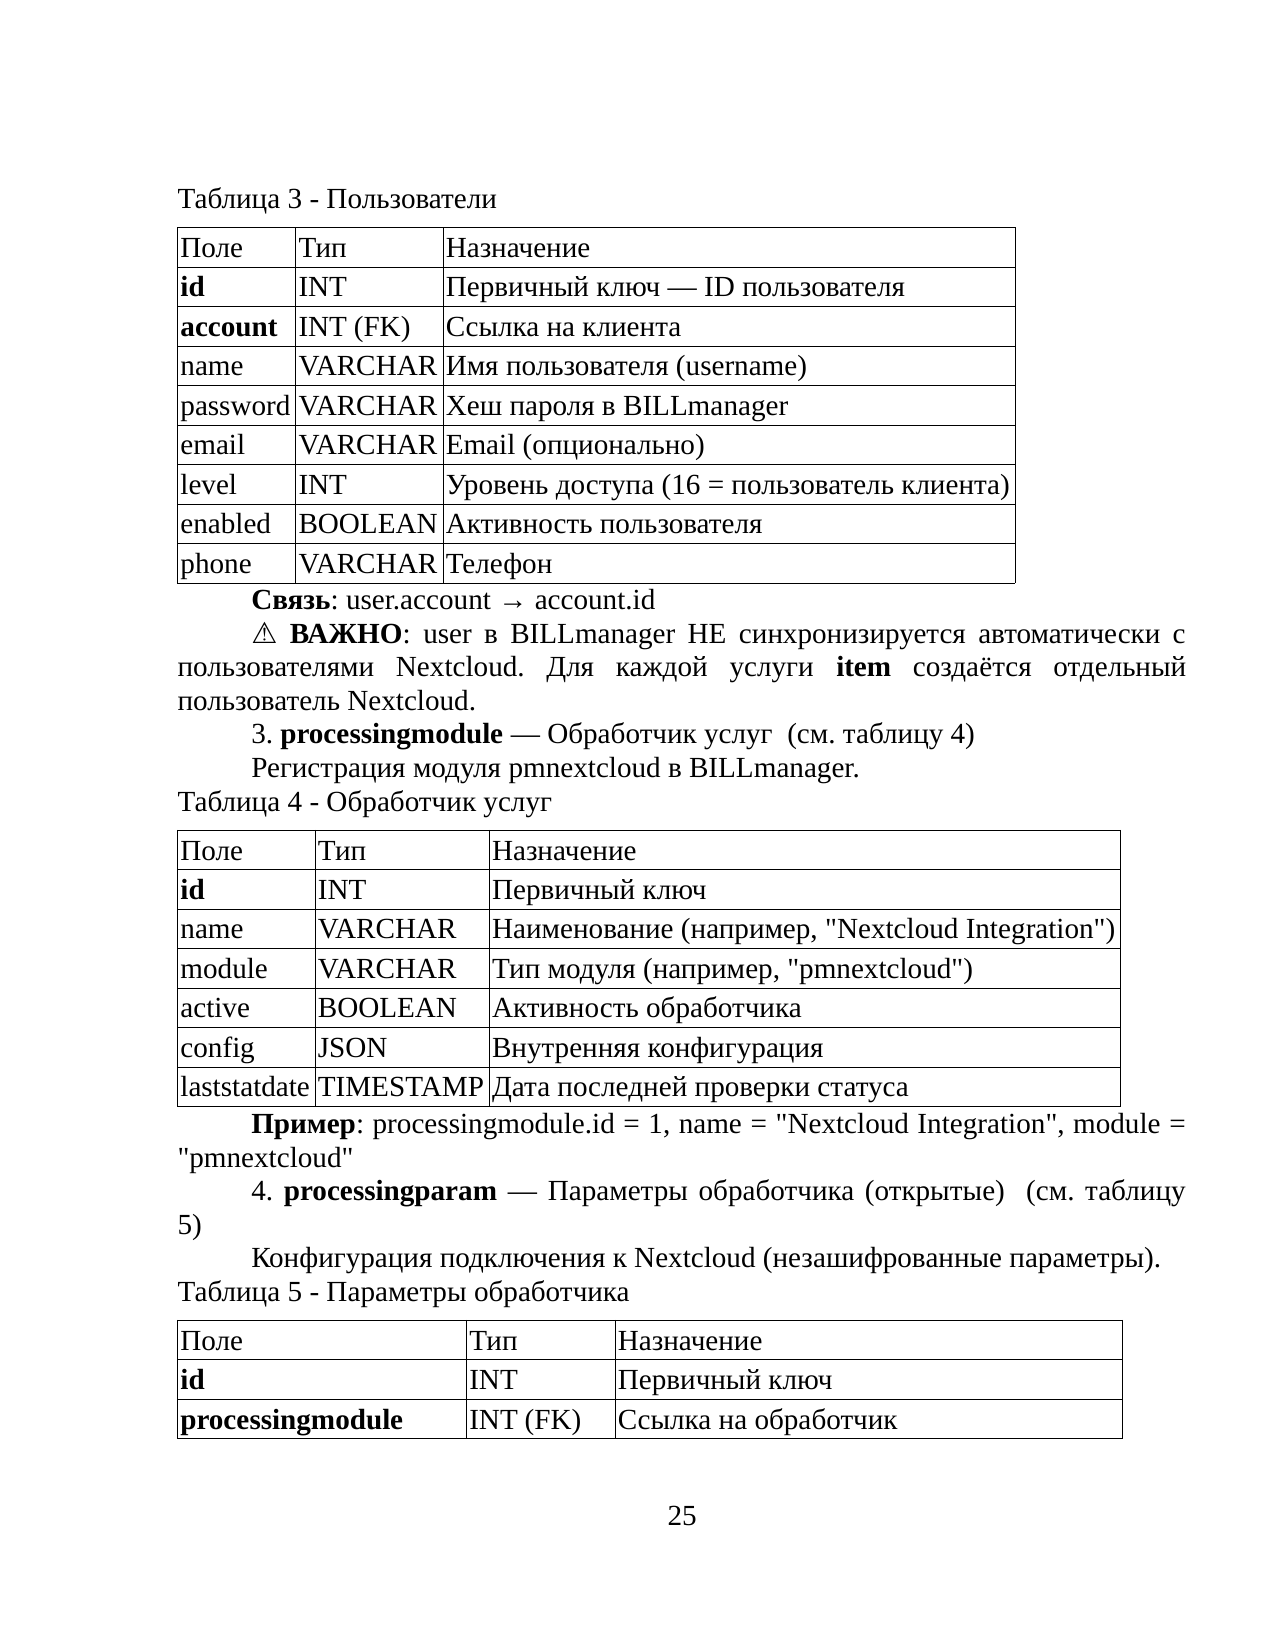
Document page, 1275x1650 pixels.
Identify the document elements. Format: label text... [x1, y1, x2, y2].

table_cell name [178, 347, 295, 385]
table_cell Email (опционально) [444, 426, 1015, 464]
table_cell Наименование (например, "Nextcloud Integration") [490, 910, 1120, 948]
table_cell email [178, 426, 295, 464]
text Регистрация модуля pmnextcloud в BILLmanager. [177, 750, 1186, 784]
table_cell phone [178, 544, 295, 582]
table_cell Внутренняя конфигурация [490, 1028, 1120, 1067]
table_cell INT [316, 870, 489, 909]
table_cell VARCHAR [296, 386, 443, 424]
table_cell TIMESTAMP [316, 1068, 489, 1106]
table_cell Телефон [444, 544, 1015, 582]
table_cell laststatdate [178, 1068, 315, 1106]
table_cell JSON [316, 1028, 489, 1067]
text Таблица 4 - Обработчик услуг [177, 784, 1186, 817]
table_cell Дата последней проверки статуса [490, 1068, 1120, 1106]
text Таблица 3 - Пользователи [177, 181, 1186, 215]
table_cell id [178, 1360, 466, 1399]
table_header Назначение [616, 1321, 1122, 1359]
text 4. processingparam — Параметры обработчика (открытые) (см. таблицу 5) [177, 1173, 1186, 1240]
table_cell Ссылка на клиента [444, 307, 1015, 346]
table_cell Первичный ключ [490, 870, 1120, 909]
table_cell processingmodule [178, 1400, 466, 1438]
table_header Назначение [444, 228, 1015, 267]
table_cell INT (FK) [296, 307, 443, 346]
table_cell BOOLEAN [296, 505, 443, 543]
table_cell level [178, 465, 295, 503]
text Конфигурация подключения к Nextcloud (незашифрованные параметры). [177, 1240, 1186, 1274]
table_cell VARCHAR [296, 347, 443, 385]
table_cell Активность пользователя [444, 505, 1015, 543]
table_cell Имя пользователя (username) [444, 347, 1015, 385]
table_cell INT [296, 465, 443, 503]
text Таблица 5 - Параметры обработчика [177, 1274, 1186, 1307]
table_header Поле [178, 228, 295, 267]
table_cell config [178, 1028, 315, 1067]
table_cell id [178, 268, 295, 306]
table_cell Первичный ключ — ID пользователя [444, 268, 1015, 306]
table_cell Ссылка на обработчик [616, 1400, 1122, 1438]
text ⚠️ ВАЖНО: user в BILLmanager НЕ синхронизируется автоматически с пользователями Nextcloud. Для каждой услуги item создаётся отдельный пользователь Nextcloud. [177, 616, 1186, 717]
table_cell VARCHAR [296, 544, 443, 582]
table_cell name [178, 910, 315, 948]
table_cell INT (FK) [467, 1400, 615, 1438]
table_header Поле [178, 831, 315, 869]
table_cell VARCHAR [316, 949, 489, 988]
table_cell INT [467, 1360, 615, 1399]
table_cell Активность обработчика [490, 989, 1120, 1027]
table_cell BOOLEAN [316, 989, 489, 1027]
table_cell active [178, 989, 315, 1027]
table_header Тип [316, 831, 489, 869]
table_cell Первичный ключ [616, 1360, 1122, 1399]
table_cell enabled [178, 505, 295, 543]
table_cell INT [296, 268, 443, 306]
table_header Тип [296, 228, 443, 267]
text 3. processingmodule — Обработчик услуг (см. таблицу 4) [177, 717, 1186, 750]
table_cell Хеш пароля в BILLmanager [444, 386, 1015, 424]
table_cell password [178, 386, 295, 424]
table_cell Тип модуля (например, "pmnextcloud") [490, 949, 1120, 988]
text Пример: processingmodule.id = 1, name = "Nextcloud Integration", module = "pmnextcloud" [177, 1106, 1186, 1173]
table_cell VARCHAR [296, 426, 443, 464]
table_cell VARCHAR [316, 910, 489, 948]
table_header Назначение [490, 831, 1120, 869]
table_cell module [178, 949, 315, 988]
table_header Поле [178, 1321, 466, 1359]
table_cell account [178, 307, 295, 346]
table_cell id [178, 870, 315, 909]
table_cell Уровень доступа (16 = пользователь клиента) [444, 465, 1015, 503]
table_header Тип [467, 1321, 615, 1359]
text Связь: user.account → account.id [177, 582, 1186, 616]
